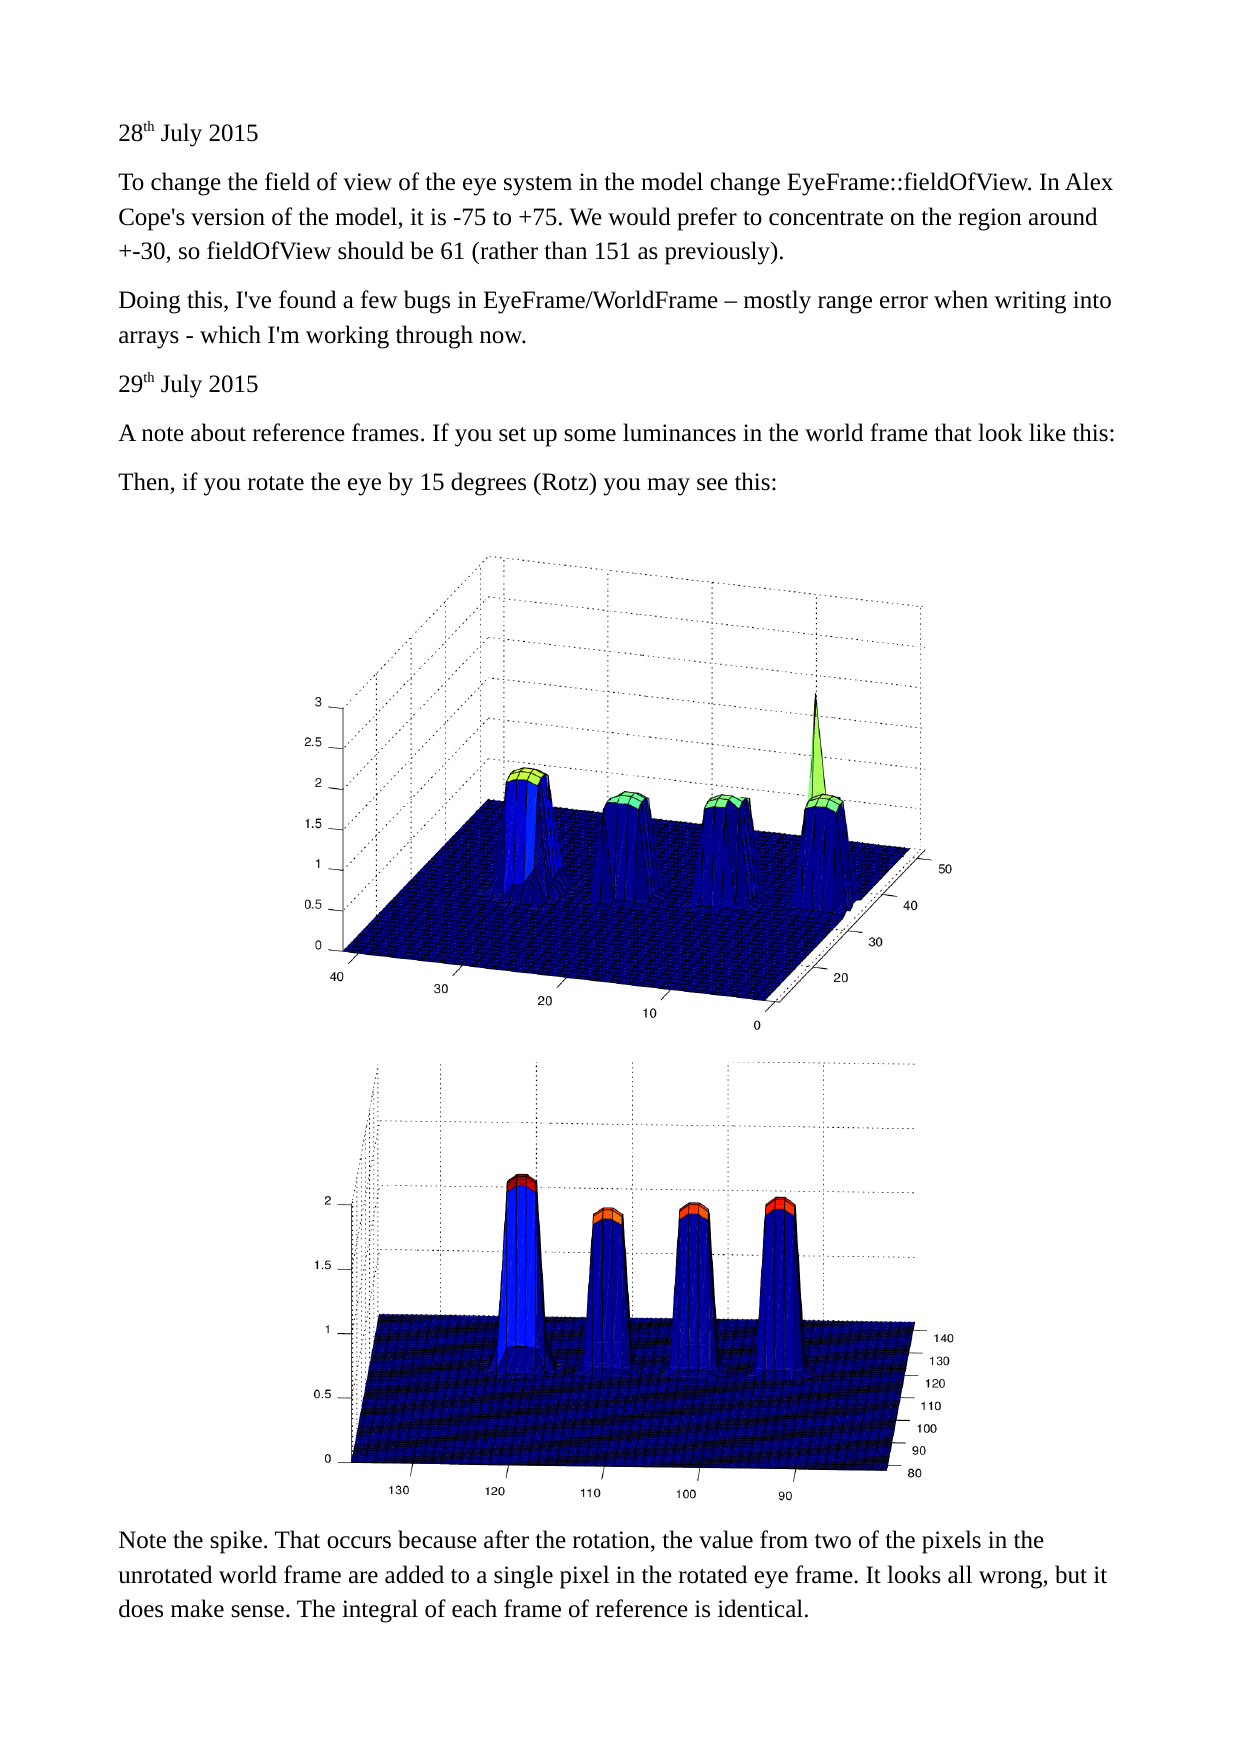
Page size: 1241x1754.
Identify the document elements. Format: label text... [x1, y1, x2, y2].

text 29th July 2015 [118, 369, 1122, 397]
text Doing this, I've found a few bugs in EyeFrame/WorldFrame – mostly range error when writing into arrays - which I'm working through now. [118, 285, 1122, 348]
text To change the field of view of the eye system in the model change EyeFrame::fieldOfView. In Alex Cope's version of the model, it is -75 to +75. We would prefer to concentrate on the region around +-30, so fieldOfView should be 61 (rather than 151 as previously). [118, 167, 1122, 265]
text Then, if you rotate the eye by 15 degrees (Rotz) you may see this: [118, 467, 1122, 496]
picture [245, 516, 995, 1526]
text Note the spike. That occurs because after the rotation, the value from two of the pixels in the unrotated world frame are added to a single pixel in the rotated eye frame. It looks all wrong, but it does make sense. The integral of each frame of reference is identical. [118, 516, 1122, 1623]
text A note about reference frames. If you set up some luminances in the world frame that look like this: [118, 418, 1122, 447]
text 28th July 2015 [118, 118, 1122, 147]
